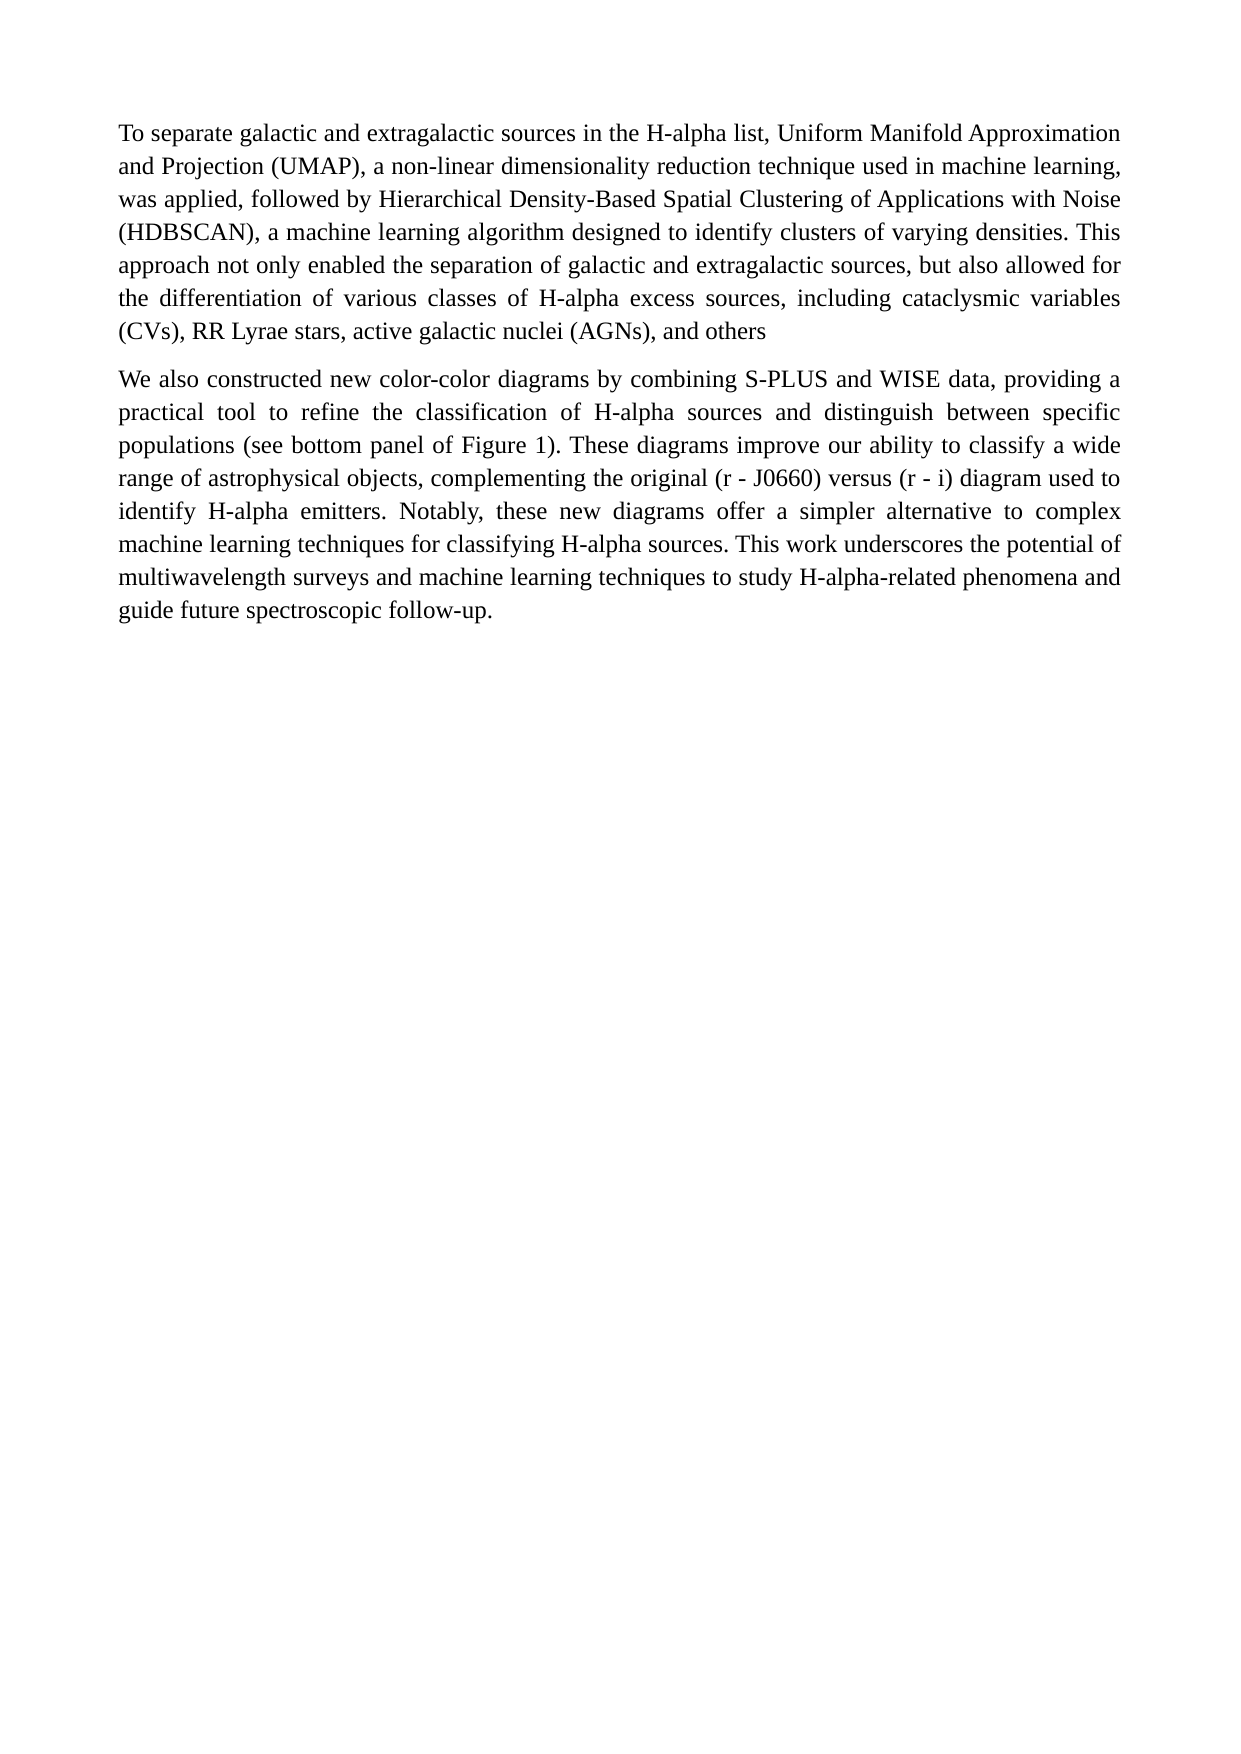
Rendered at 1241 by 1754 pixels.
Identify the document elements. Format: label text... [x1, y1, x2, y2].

text We also constructed new color-color diagrams by combining S-PLUS and WISE data, providing a practical tool to refine the classification of H-alpha sources and distinguish between specific populations (see bottom panel of Figure 1). These diagrams improve our ability to classify a wide range of astrophysical objects, complementing the original (r - J0660) versus (r - i) diagram used to identify H-alpha emitters. Notably, these new diagrams offer a simpler alternative to complex machine learning techniques for classifying H-alpha sources. This work underscores the potential of multiwavelength surveys and machine learning techniques to study H-alpha-related phenomena and guide future spectroscopic follow-up. [118, 364, 1122, 624]
text To separate galactic and extragalactic sources in the H-alpha list, Uniform Manifold Approximation and Projection (UMAP), a non-linear dimensionality reduction technique used in machine learning, was applied, followed by Hierarchical Density-Based Spatial Clustering of Applications with Noise (HDBSCAN), a machine learning algorithm designed to identify clusters of varying densities. This approach not only enabled the separation of galactic and extragalactic sources, but also allowed for the differentiation of various classes of H-alpha excess sources, including cataclysmic variables (CVs), RR Lyrae stars, active galactic nuclei (AGNs), and others [118, 118, 1122, 345]
